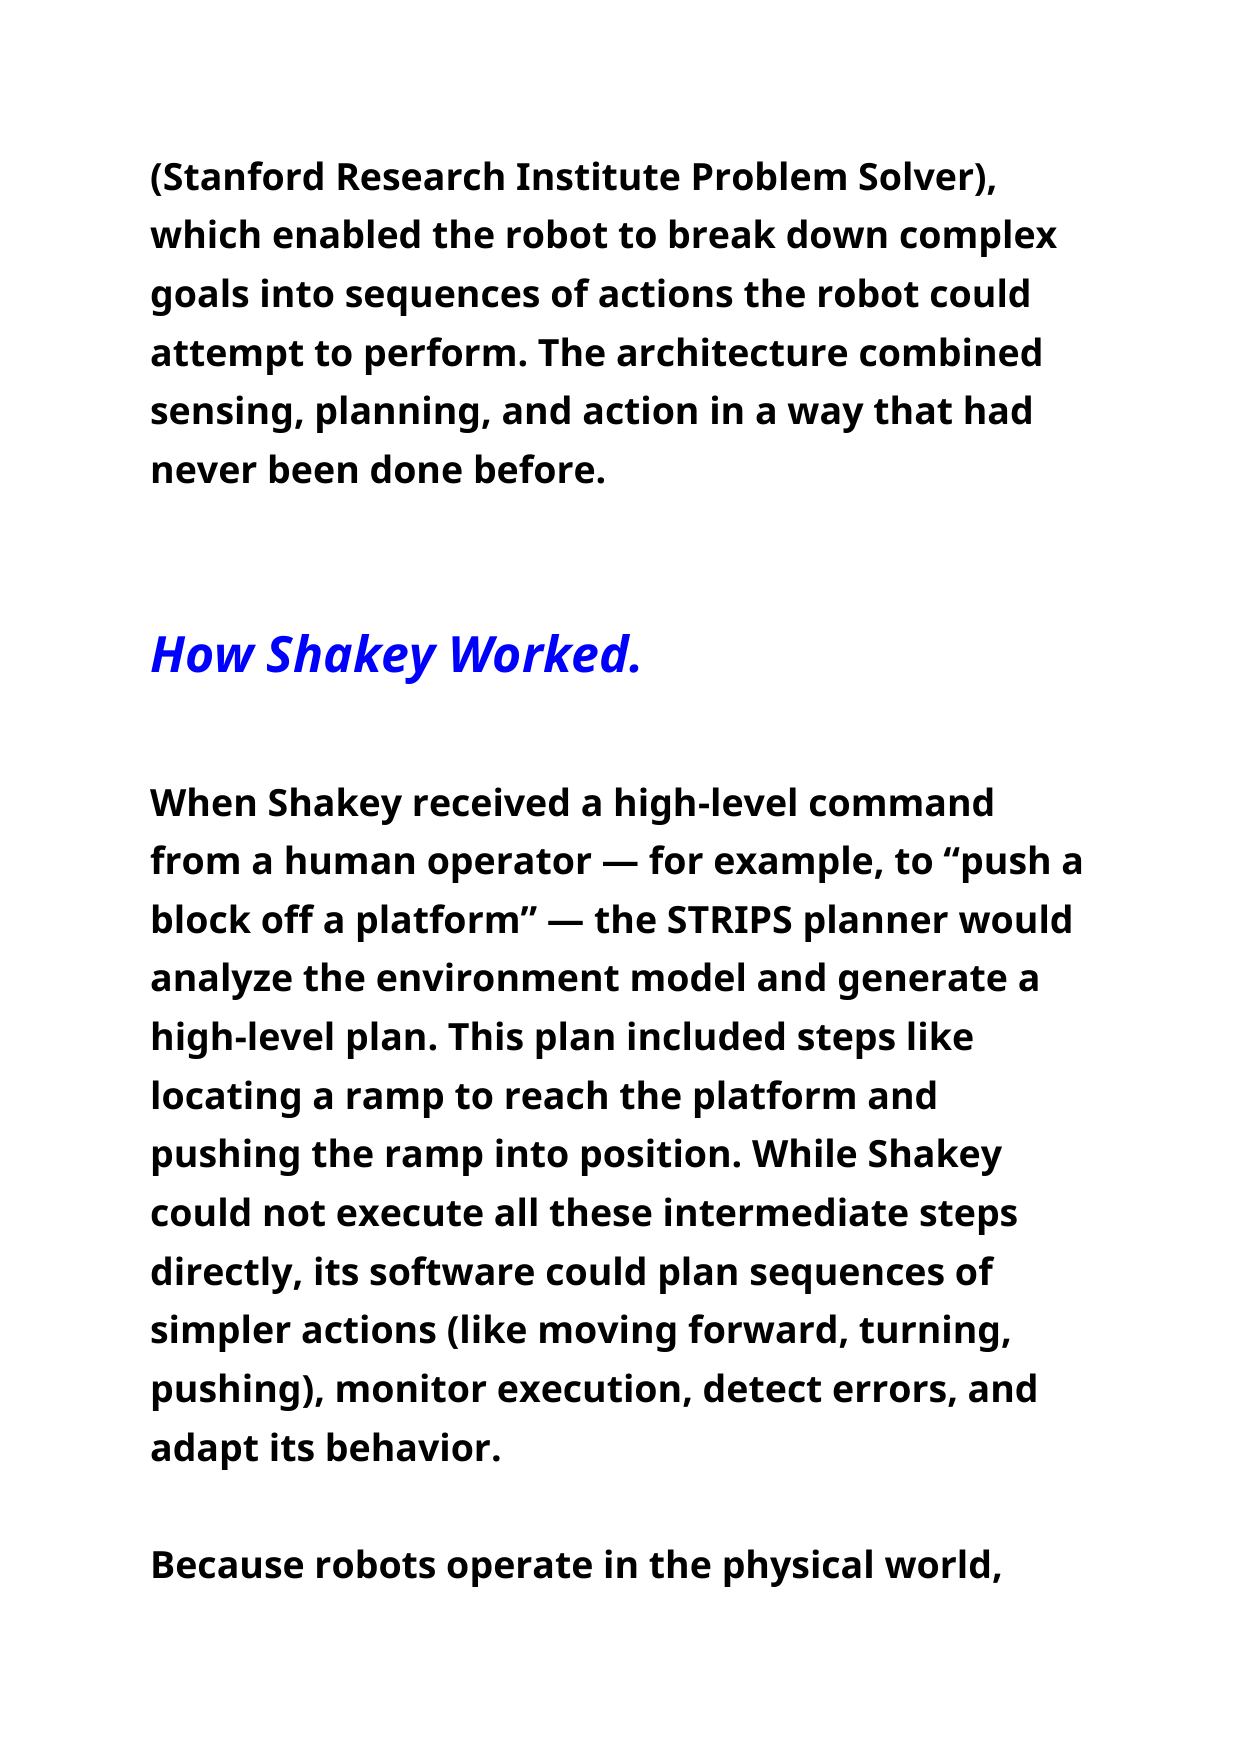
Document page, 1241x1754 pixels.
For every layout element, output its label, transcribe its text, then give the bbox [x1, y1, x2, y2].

text Because robots operate in the physical world, [150, 1538, 1090, 1589]
text (Stanford Research Institute Problem Solver), which enabled the robot to break down complex goals into sequences of actions the robot could attempt to perform. The architecture combined sensing, planning, and action in a way that had never been done before. [150, 150, 1090, 494]
text When Shakey received a high‑level command from a human operator — for example, to “push a block off a platform” — the STRIPS planner would analyze the environment model and generate a high‑level plan. This plan included steps like locating a ramp to reach the platform and pushing the ramp into position. While Shakey could not execute all these intermediate steps directly, its software could plan sequences of simpler actions (like moving forward, turning, pushing), monitor execution, detect errors, and adapt its behavior. [150, 776, 1090, 1472]
text How Shakey Worked. [150, 619, 1090, 687]
